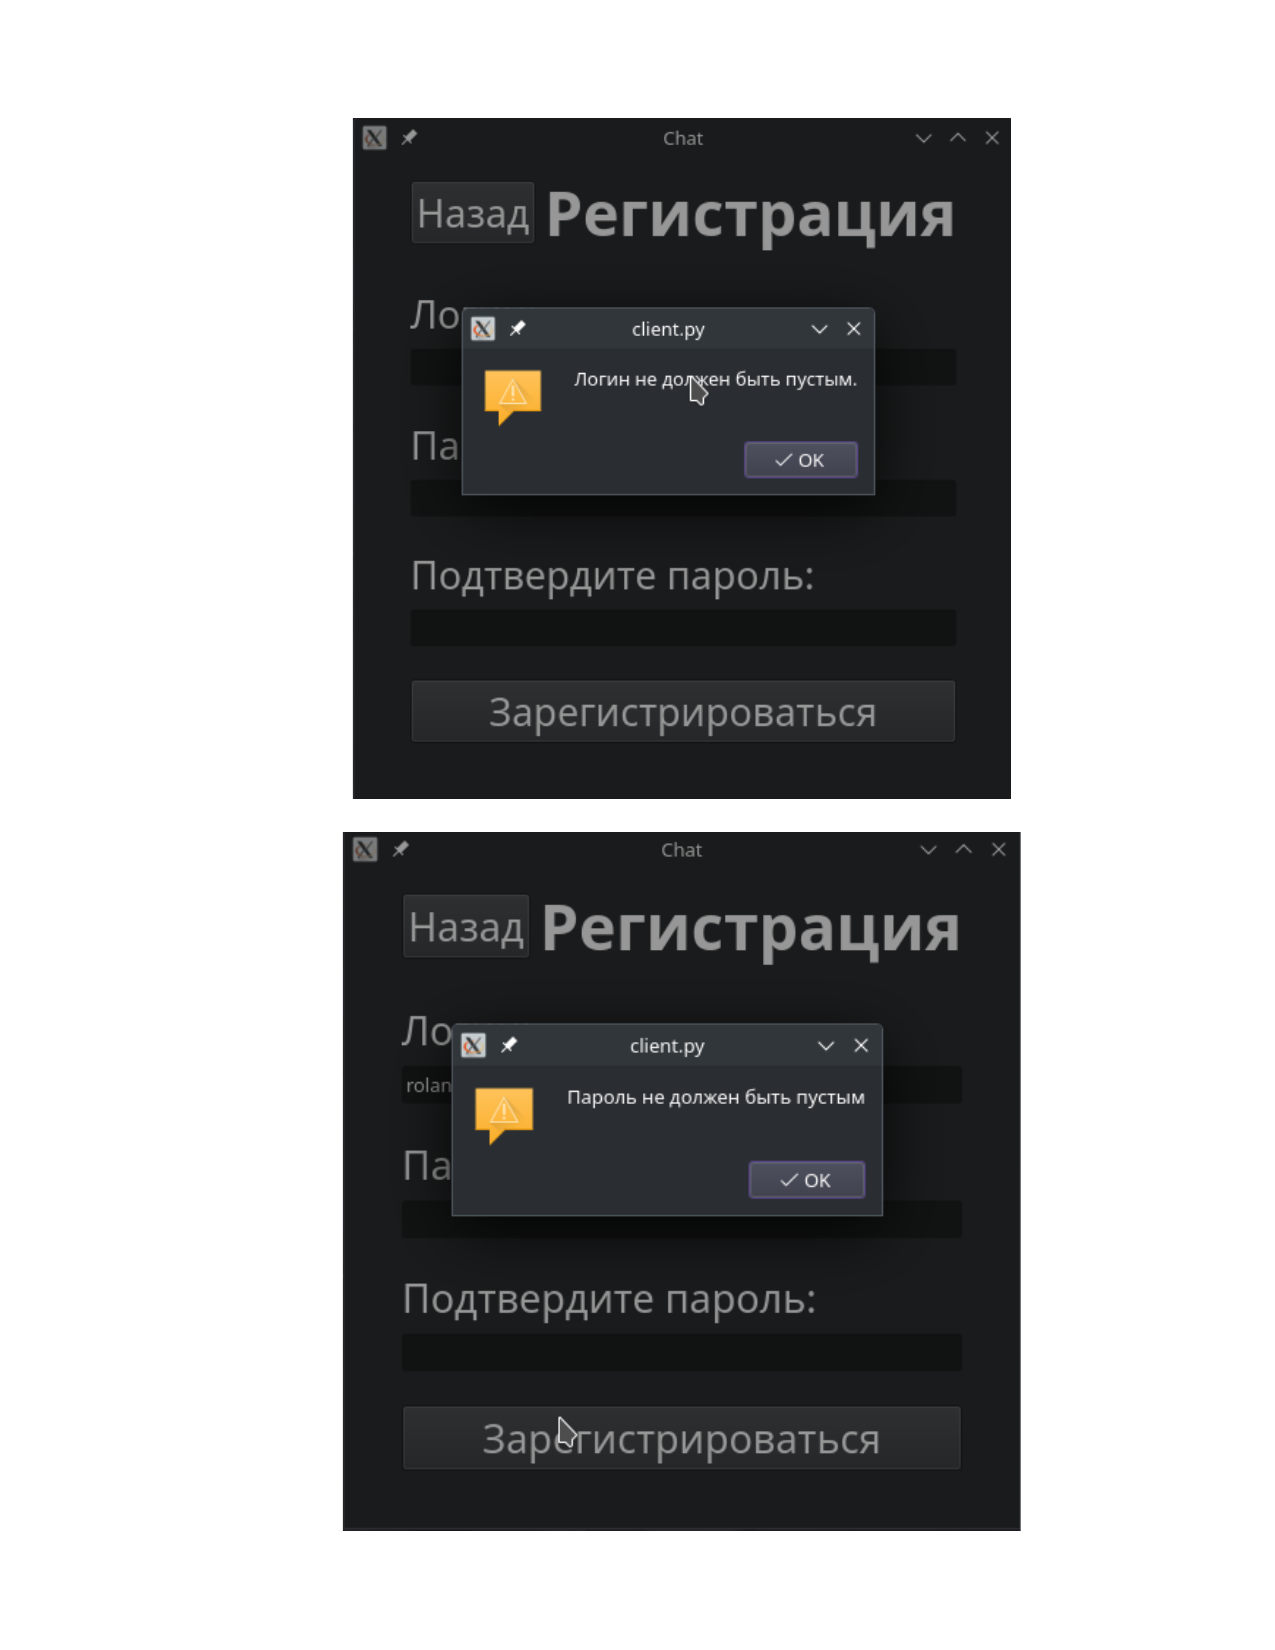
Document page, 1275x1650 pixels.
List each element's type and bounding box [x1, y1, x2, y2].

picture [342, 832, 1021, 1531]
picture [352, 118, 1011, 799]
